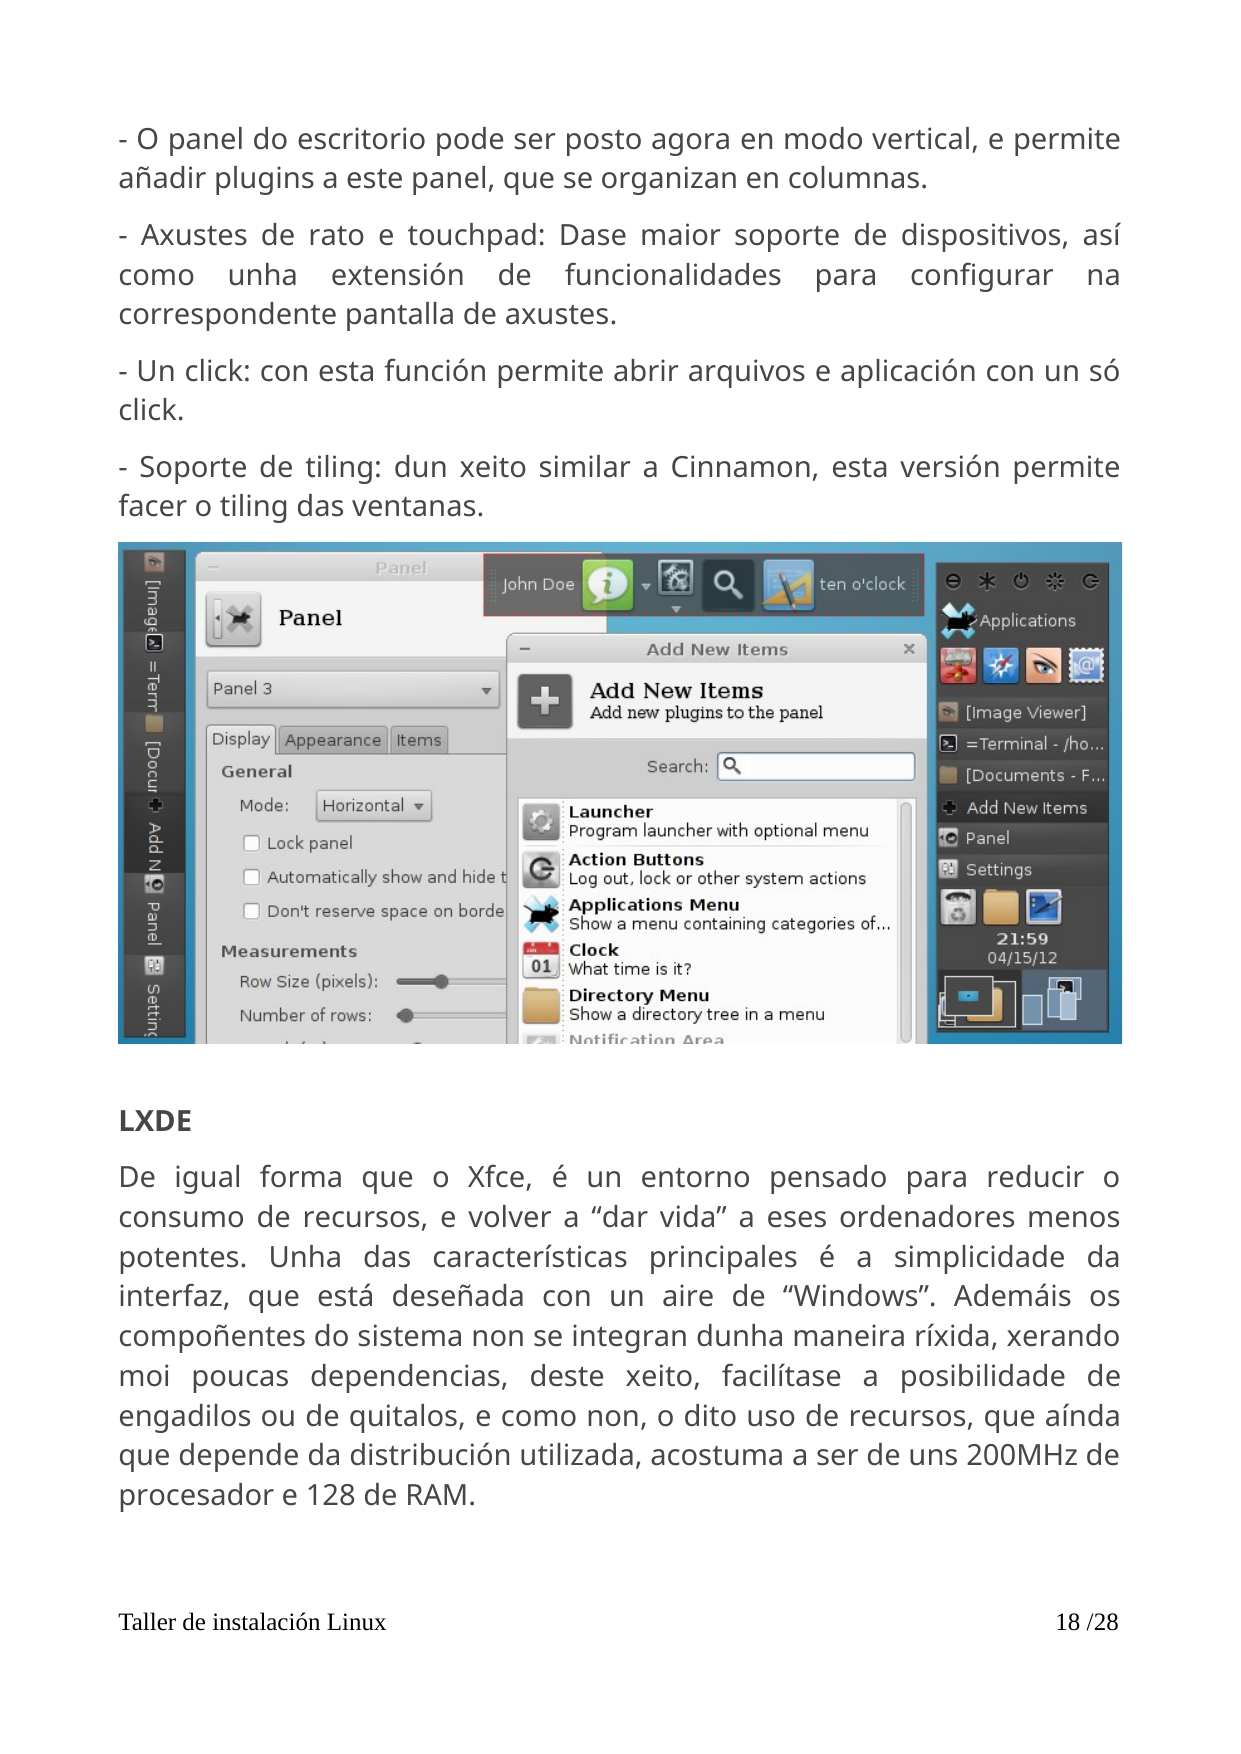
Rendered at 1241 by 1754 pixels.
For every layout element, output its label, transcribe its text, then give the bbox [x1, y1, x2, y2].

text LXDE [118, 1100, 1122, 1140]
text - Un click: con esta función permite abrir arquivos e aplicación con un só click. [118, 350, 1122, 429]
text De igual forma que o Xfce, é un entorno pensado para reducir o consumo de recursos, e volver a “dar vida” a eses ordenadores menos potentes. Unha das características principales é a simplicidade da interfaz, que está deseñada con un aire de “Windows”. Ademáis os compoñentes do sistema non se integran dunha maneira ríxida, xerando moi poucas dependencias, deste xeito, facilítase a posibilidade de engadilos ou de quitalos, e como non, o dito uso de recursos, que aínda que depende da distribución utilizada, acostuma a ser de uns 200MHz de procesador e 128 de RAM. [118, 1157, 1122, 1514]
picture [118, 542, 1123, 1044]
text - Axustes de rato e touchpad: Dase maior soporte de dispositivos, así como unha extensión de funcionalidades para configurar na correspondente pantalla de axustes. [118, 214, 1122, 333]
text - Soporte de tiling: dun xeito similar a Cinnamon, esta versión permite facer o tiling das ventanas. [118, 446, 1122, 525]
text - O panel do escritorio pode ser posto agora en modo vertical, e permite añadir plugins a este panel, que se organizan en columnas. [118, 118, 1122, 197]
